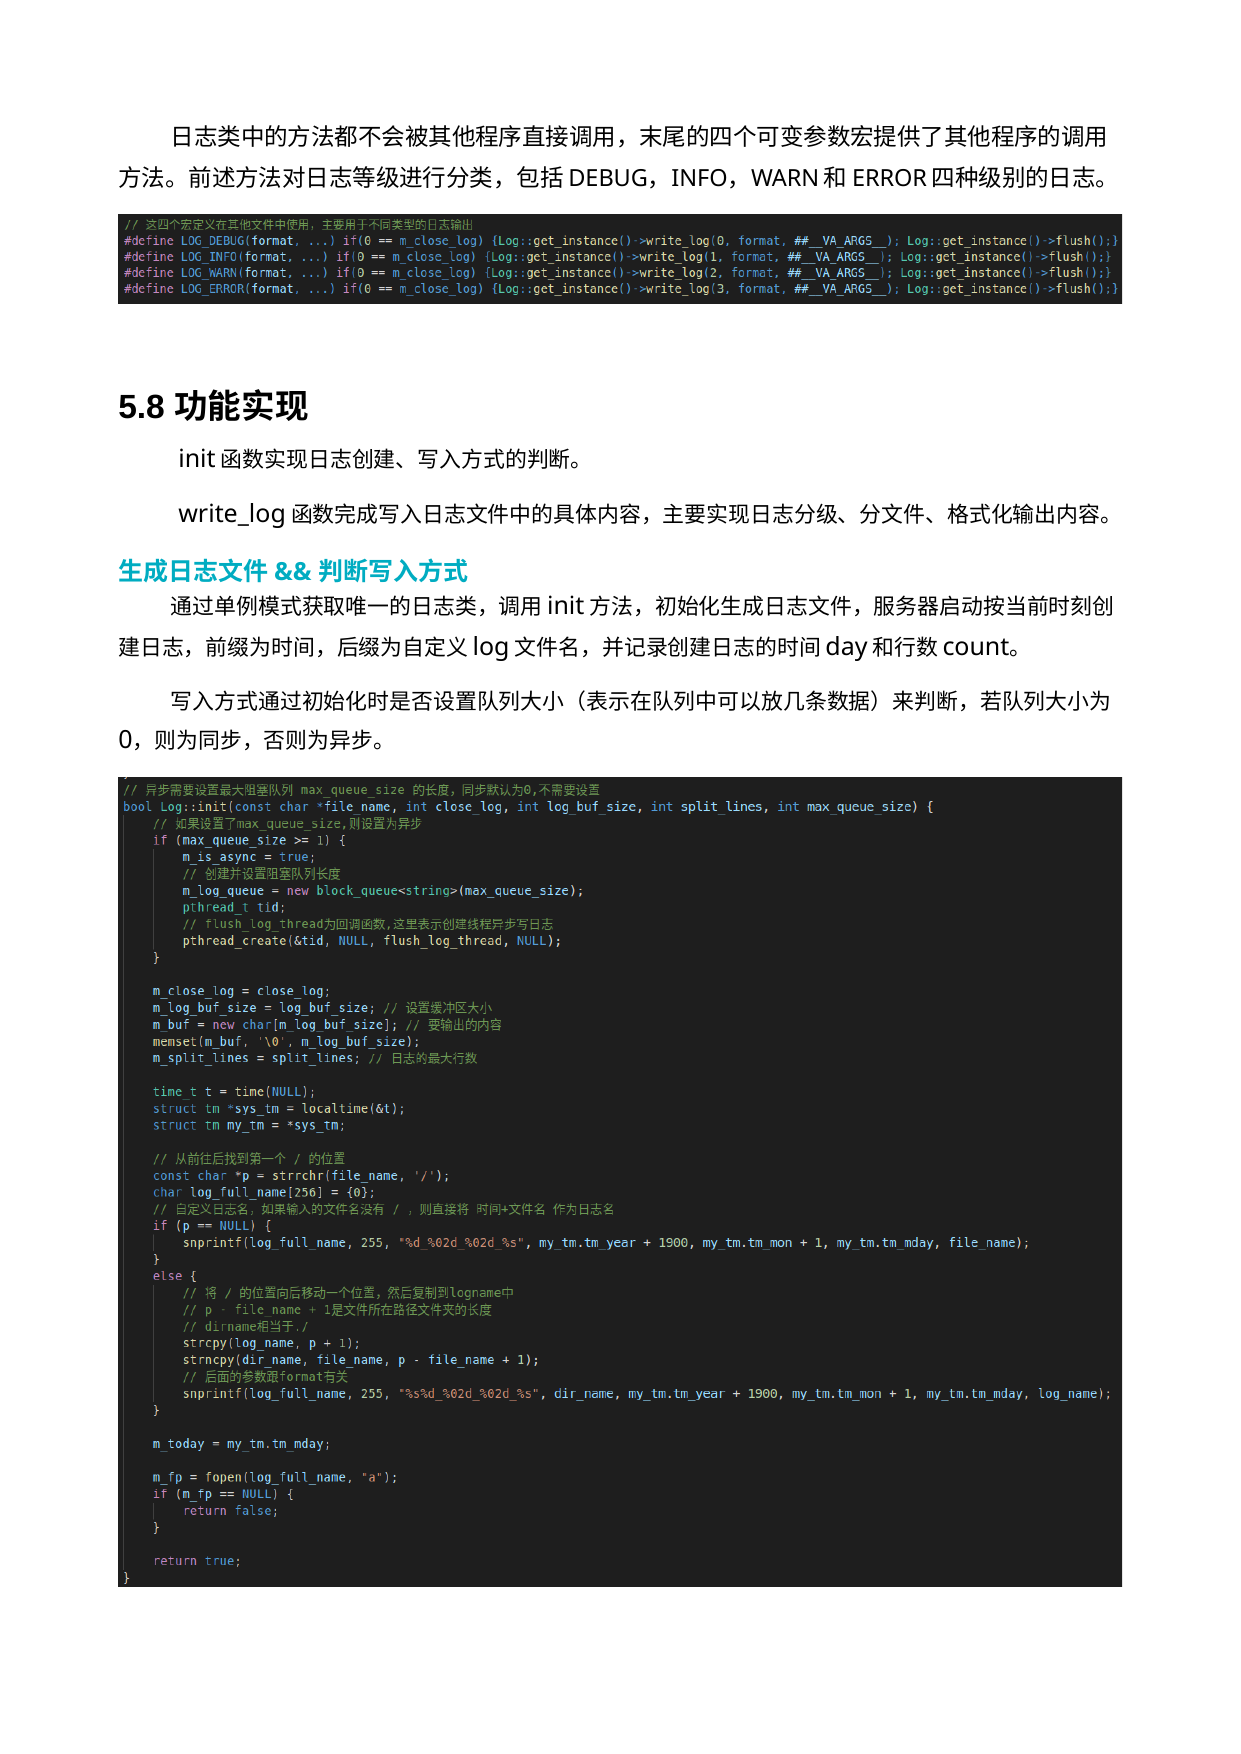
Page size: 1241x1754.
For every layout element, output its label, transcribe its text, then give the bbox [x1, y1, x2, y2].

text 写入方式通过初始化时是否设置队列大小（表示在队列中可以放几条数据）来判断，若队列大小为0，则为同步，否则为异步。 [118, 684, 1122, 756]
picture [118, 777, 1123, 1587]
picture [118, 214, 1123, 304]
text write_log函数完成写入日志文件中的具体内容，主要实现日志分级、分文件、格式化输出内容。 [118, 496, 1122, 530]
subtitle 生成日志文件 && 判断写入方式 [118, 551, 1122, 587]
text init函数实现日志创建、写入方式的判断。 [118, 440, 1122, 474]
text 通过单例模式获取唯一的日志类，调用init方法，初始化生成日志文件，服务器启动按当前时刻创建日志，前缀为时间，后缀为自定义log文件名，并记录创建日志的时间day和行数count。 [118, 587, 1122, 662]
text 日志类中的方法都不会被其他程序直接调用，末尾的四个可变参数宏提供了其他程序的调用方法。前述方法对日志等级进行分类，包括DEBUG，INFO，WARN和ERROR四种级别的日志。 [118, 118, 1122, 193]
subtitle 5.8 功能实现 [118, 379, 1122, 428]
